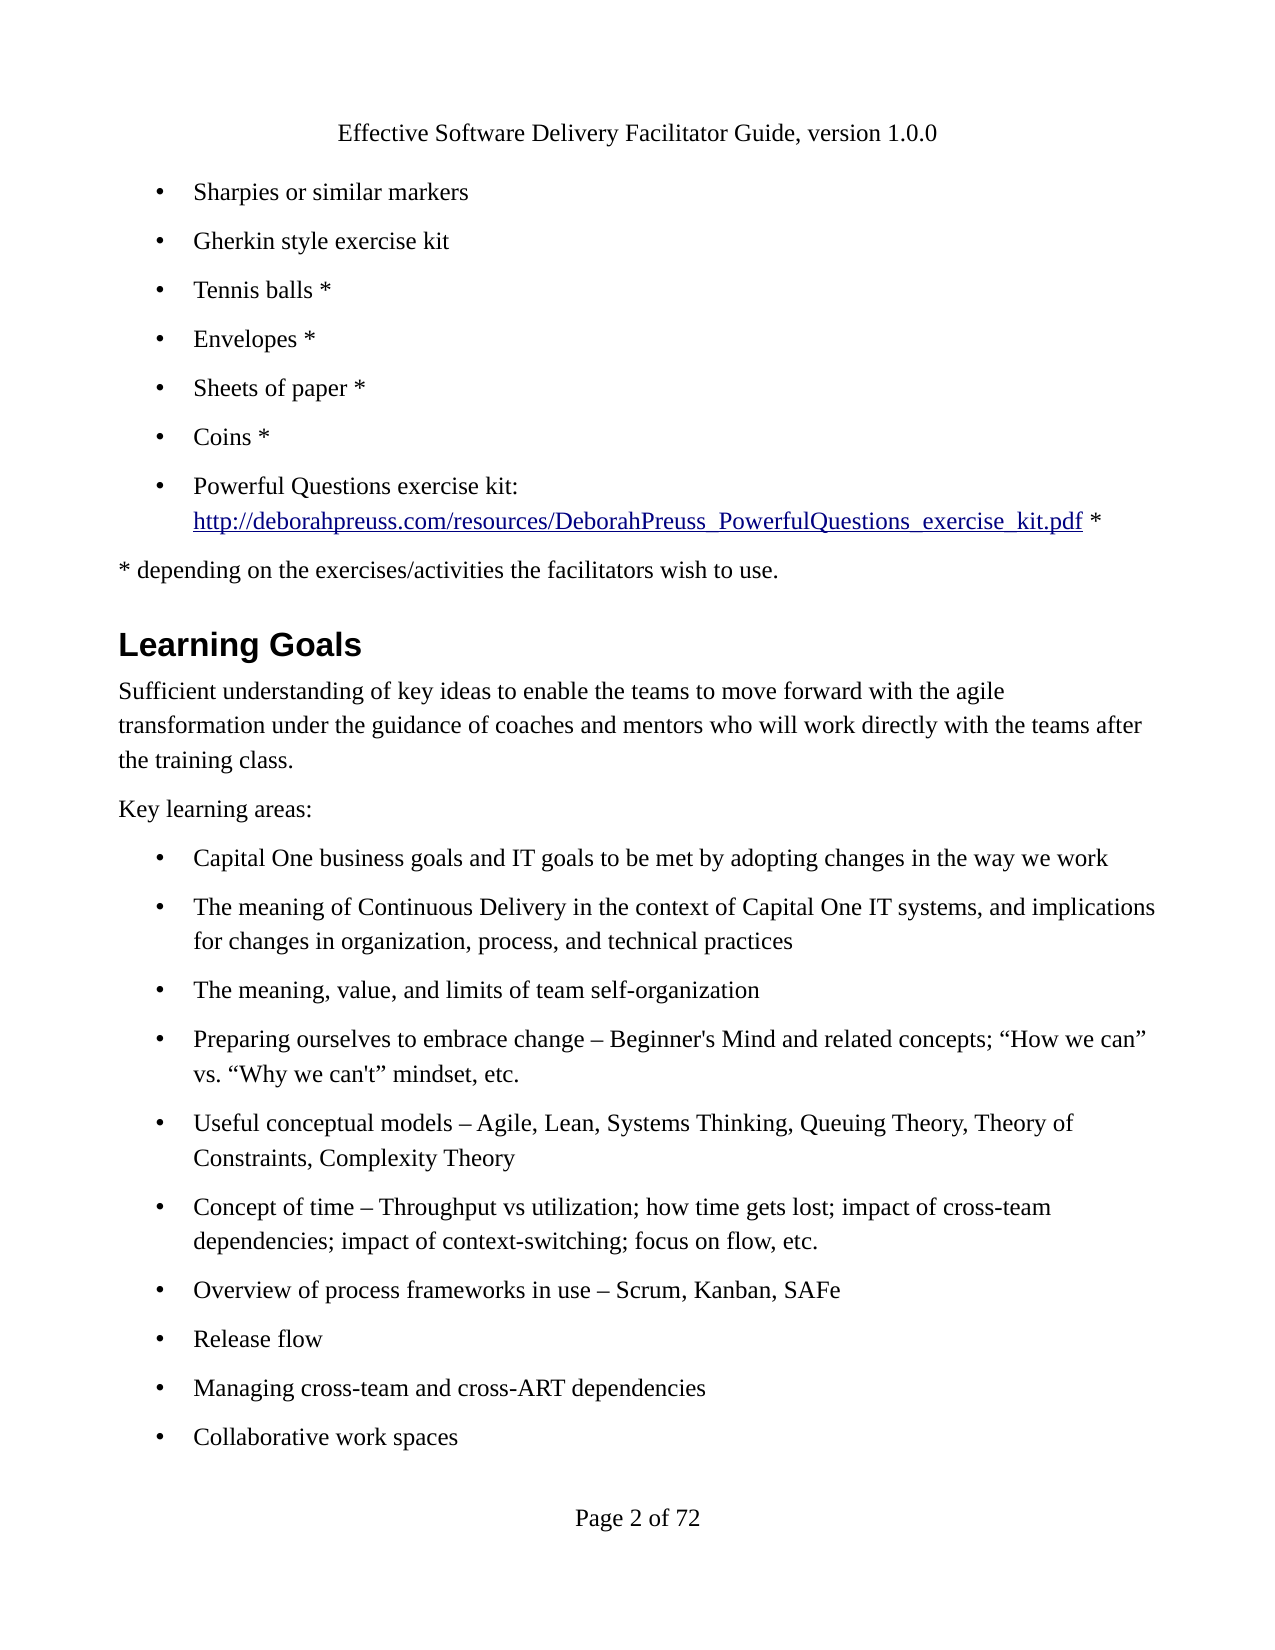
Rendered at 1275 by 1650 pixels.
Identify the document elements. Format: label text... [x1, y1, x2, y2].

list Sheets of paper * [156, 373, 1157, 402]
subtitle Learning Goals [118, 625, 1157, 663]
list Sharpies or similar markers [156, 177, 1157, 206]
list Gherkin style exercise kit [156, 226, 1157, 255]
list Envelopes * [156, 324, 1157, 353]
list Preparing ourselves to embrace change – Beginner's Mind and related concepts; “How we can” vs. “Why we can't” mindset, etc. [156, 1024, 1157, 1088]
list Overview of process frameworks in use – Scrum, Kanban, SAFe [156, 1275, 1157, 1304]
list Concept of time – Throughput vs utilization; how time gets lost; impact of cross-team dependencies; impact of context-switching; focus on flow, etc. [156, 1192, 1157, 1255]
list The meaning of Continuous Delivery in the context of Capital One IT systems, and implications for changes in organization, process, and technical practices [156, 892, 1157, 955]
list Managing cross-team and cross-ART dependencies [156, 1373, 1157, 1402]
list Tennis balls * [156, 275, 1157, 304]
text * depending on the exercises/activities the facilitators wish to use. [118, 555, 1157, 583]
list Release flow [156, 1324, 1157, 1353]
list The meaning, value, and limits of team self-organization [156, 976, 1157, 1004]
list Collaborative work spaces [156, 1422, 1157, 1451]
text Sufficient understanding of key ideas to enable the teams to move forward with the agile transformation under the guidance of coaches and mentors who will work directly with the teams after the training class. [118, 676, 1157, 773]
list Coins * [156, 422, 1157, 451]
list Powerful Questions exercise kit: http://deborahpreuss.com/resources/DeborahPreuss_PowerfulQuestions_exercise_kit.pdf * [156, 471, 1157, 534]
text Key learning areas: [118, 794, 1157, 823]
list Useful conceptual models – Agile, Lean, Systems Thinking, Queuing Theory, Theory of Constraints, Complexity Theory [156, 1108, 1157, 1171]
list Capital One business goals and IT goals to be met by adopting changes in the way we work [156, 843, 1157, 872]
